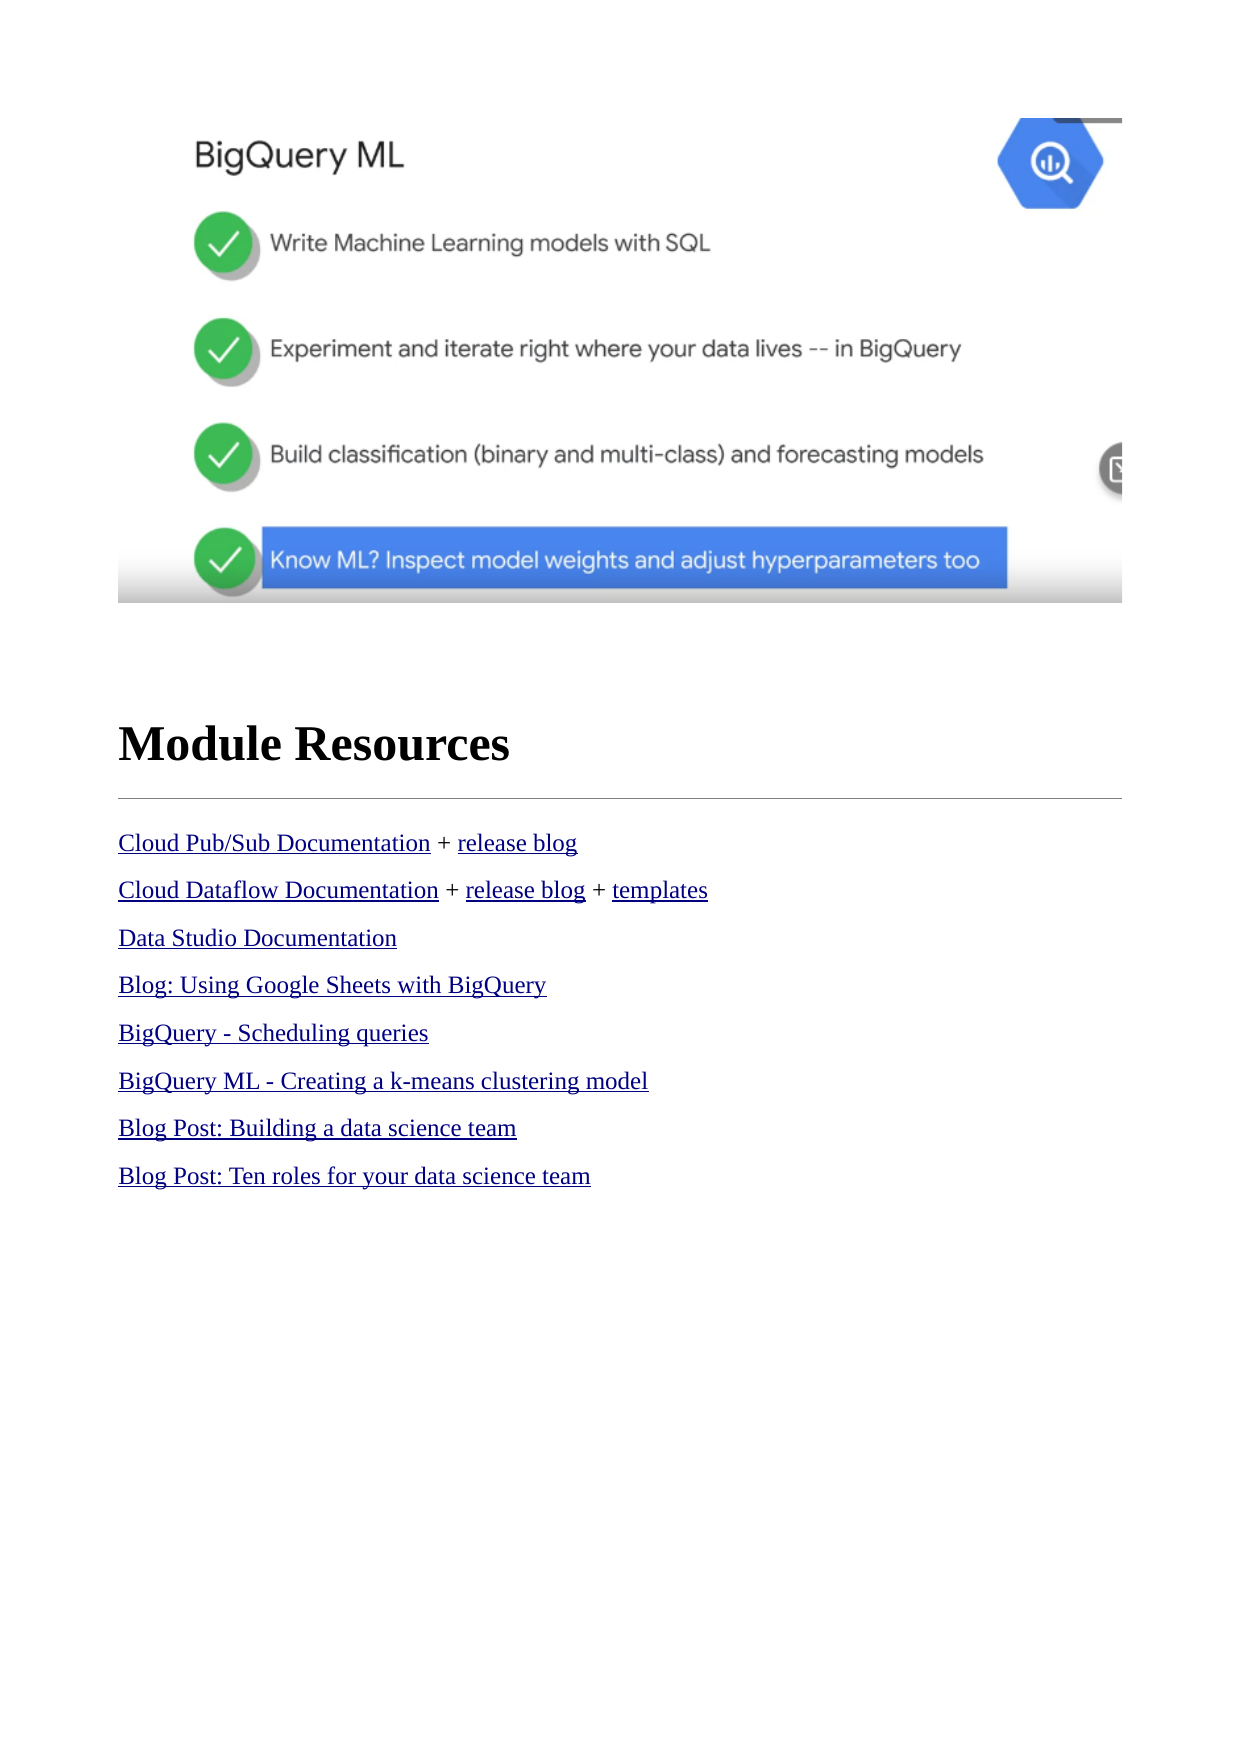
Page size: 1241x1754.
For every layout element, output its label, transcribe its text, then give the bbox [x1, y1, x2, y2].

text Cloud Dataflow Documentation + release blog + templates [118, 875, 1122, 904]
subtitle Module Resources [118, 713, 1122, 771]
text Cloud Pub/Sub Documentation + release blog [118, 828, 1122, 856]
text BigQuery ML - Creating a k-means clustering model [118, 1066, 1122, 1094]
text Blog Post: Building a data science team [118, 1113, 1122, 1142]
text BigQuery - Scheduling queries [118, 1018, 1122, 1047]
picture [118, 118, 1123, 603]
text Data Studio Documentation [118, 923, 1122, 952]
text Blog Post: Ten roles for your data science team [118, 1161, 1122, 1190]
text Blog: Using Google Sheets with BigQuery [118, 971, 1122, 999]
